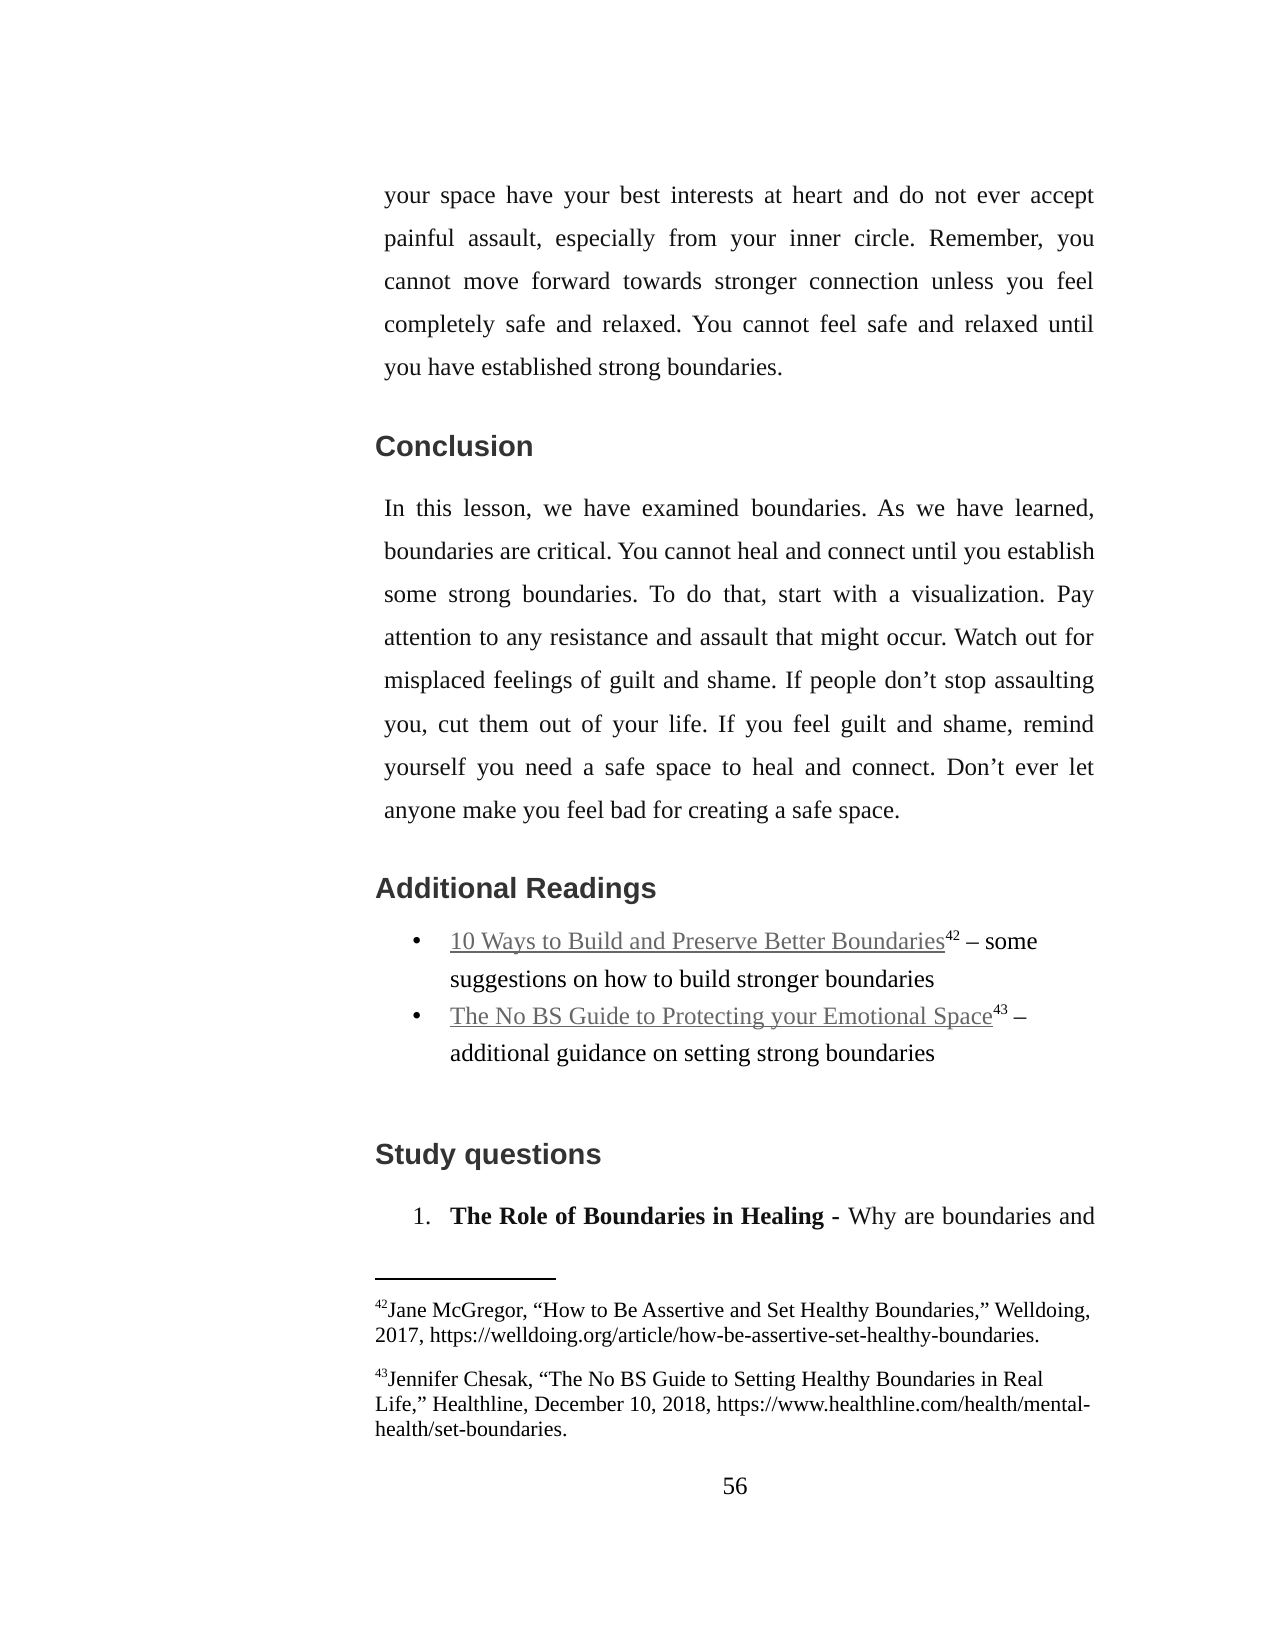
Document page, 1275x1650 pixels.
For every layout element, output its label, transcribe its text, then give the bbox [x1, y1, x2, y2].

list Jane McGregor, “How to Be Assertive and Set Healthy Boundaries,” Welldoing, 2017, https://welldoing.org/article/how-be-assertive-set-healthy-boundaries. [375, 1297, 1095, 1348]
text your space have your best interests at heart and do not ever accept painful assault, especially from your inner circle. Remember, you cannot move forward towards stronger connection unless you feel completely safe and relaxed. You cannot feel safe and relaxed until you have established strong boundaries. [384, 180, 1095, 381]
list 10 Ways to Build and Preserve Better Boundaries – some suggestions on how to build stronger boundaries [412, 926, 1095, 992]
text In this lesson, we have examined boundaries. As we have learned, boundaries are critical. You cannot heal and connect until you establish some strong boundaries. To do that, start with a visualization. Pay attention to any resistance and assault that might occur. Watch out for misplaced feelings of guilt and shame. If people don’t stop assaulting you, cut them out of your life. If you feel guilt and shame, remind yourself you need a safe space to heal and connect. Don’t ever let anyone make you feel bad for creating a safe space. [384, 493, 1095, 824]
subtitle Conclusion [375, 428, 1095, 462]
subtitle Additional Readings [375, 871, 1095, 904]
list The No BS Guide to Protecting your Emotional Space – additional guidance on setting strong boundaries [412, 1001, 1095, 1104]
subtitle Study questions [375, 1137, 1095, 1170]
list The Role of Boundaries in Healing - Why are boundaries and [412, 1201, 1095, 1230]
list Jennifer Chesak, “The No BS Guide to Setting Healthy Boundaries in Real Life,” Healthline, December 10, 2018, https://www.healthline.com/health/mental-health/set-boundaries. [567, 1366, 1095, 1441]
